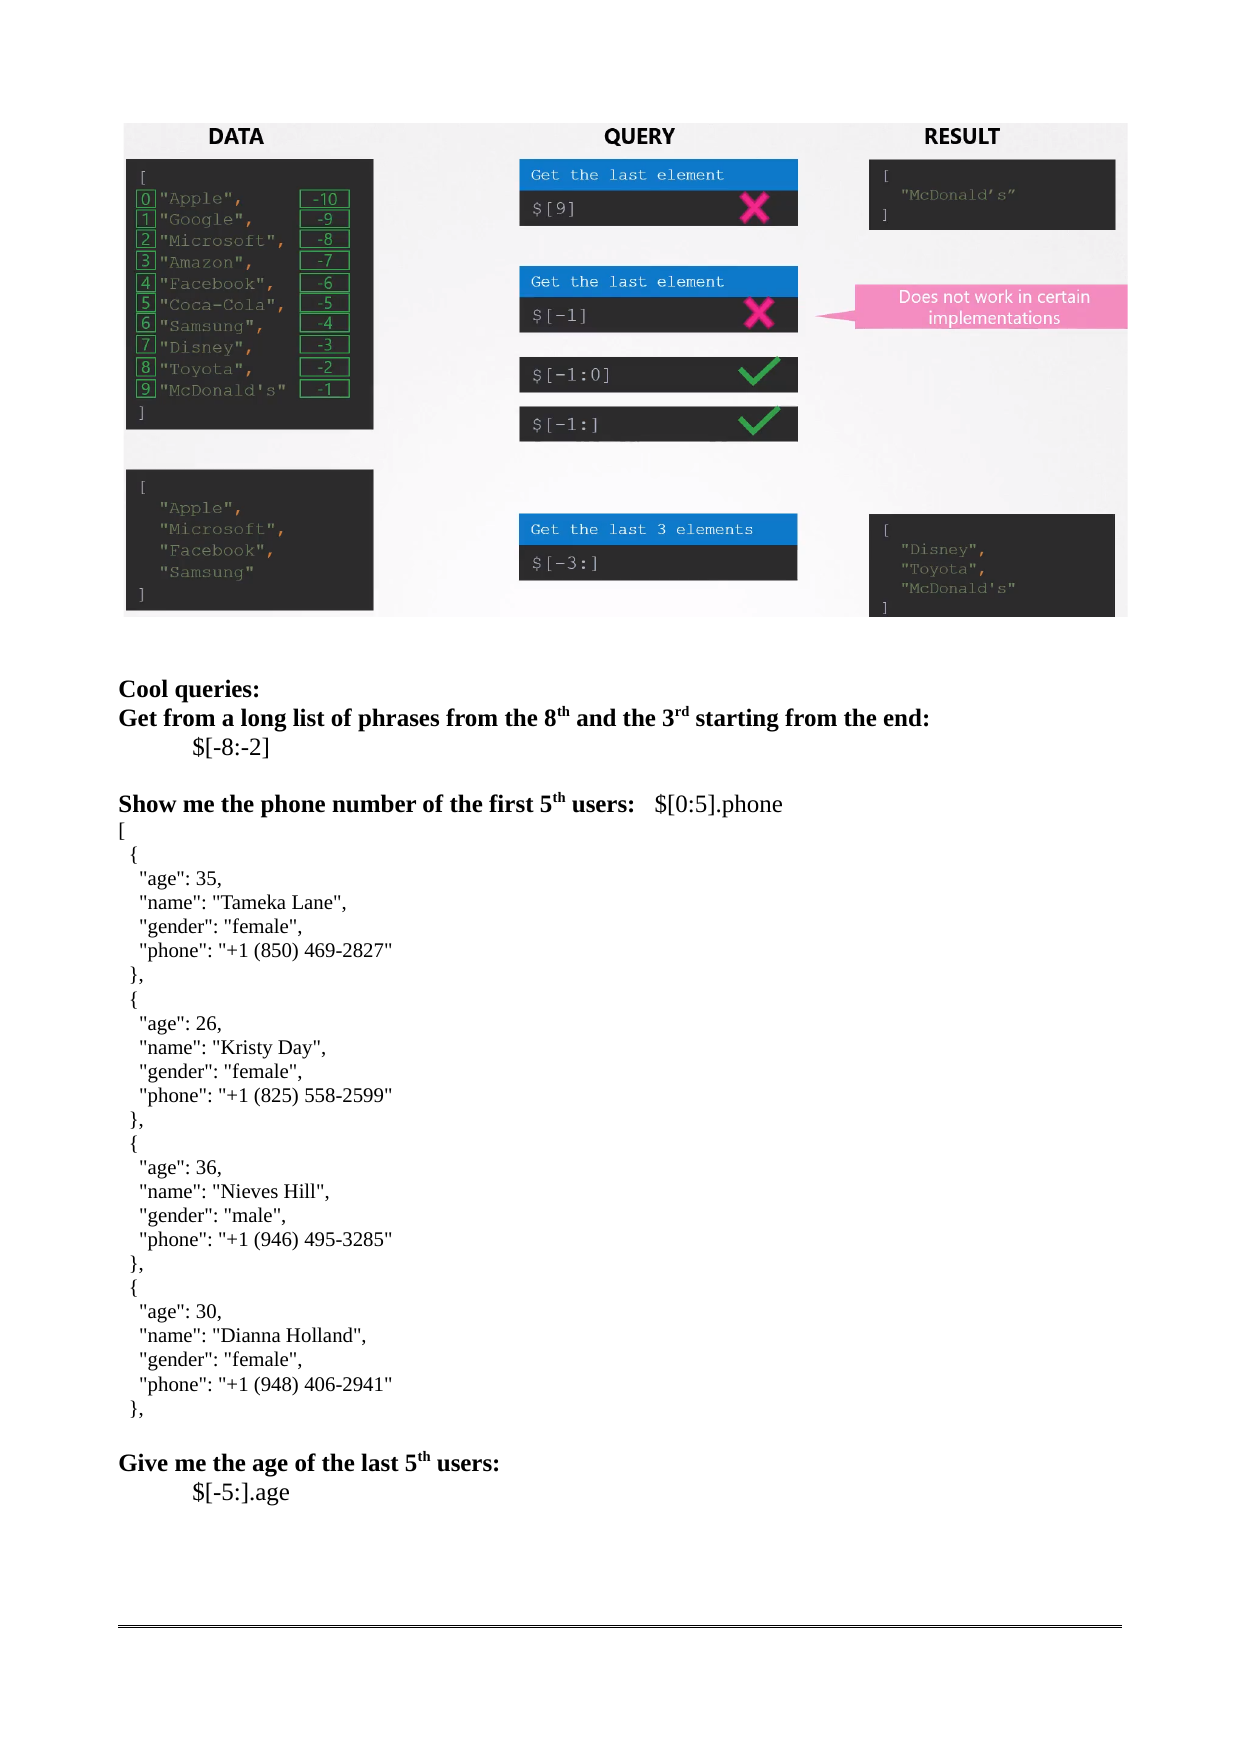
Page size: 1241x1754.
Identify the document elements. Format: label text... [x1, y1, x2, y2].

text Show me the phone number of the first 5th users: $[0:5].phone [118, 789, 1122, 818]
text "gender": "female", [118, 914, 1122, 938]
text "age": 35, [118, 866, 1122, 890]
text "age": 36, [118, 1155, 1122, 1179]
text "gender": "male", [118, 1203, 1122, 1227]
picture [123, 123, 1128, 617]
text "name": "Tameka Lane", [118, 890, 1122, 914]
text Get from a long list of phrases from the 8th and the 3rd starting from the end: [118, 703, 1122, 732]
text "gender": "female", [118, 1347, 1122, 1371]
text "name": "Kristy Day", [118, 1034, 1122, 1059]
text $[-5:].age [118, 1477, 1122, 1506]
text "age": 26, [118, 1011, 1122, 1034]
text [ [118, 818, 1122, 842]
text "name": "Dianna Holland", [118, 1323, 1122, 1347]
text Give me the age of the last 5th users: [118, 1448, 1122, 1477]
text }, [118, 1251, 1122, 1275]
text $[-8:-2] [118, 732, 1122, 761]
text "gender": "female", [118, 1059, 1122, 1083]
text "phone": "+1 (948) 406-2941" [118, 1371, 1122, 1396]
text }, [118, 1107, 1122, 1131]
text Cool queries: [118, 674, 1122, 703]
text { [118, 1275, 1122, 1299]
text { [118, 842, 1122, 866]
text "phone": "+1 (946) 495-3285" [118, 1227, 1122, 1251]
text "phone": "+1 (825) 558-2599" [118, 1083, 1122, 1107]
text }, [118, 962, 1122, 986]
text { [118, 986, 1122, 1011]
text "name": "Nieves Hill", [118, 1179, 1122, 1203]
text { [118, 1131, 1122, 1155]
text "phone": "+1 (850) 469-2827" [118, 938, 1122, 962]
text }, [118, 1396, 1122, 1419]
text "age": 30, [118, 1299, 1122, 1323]
